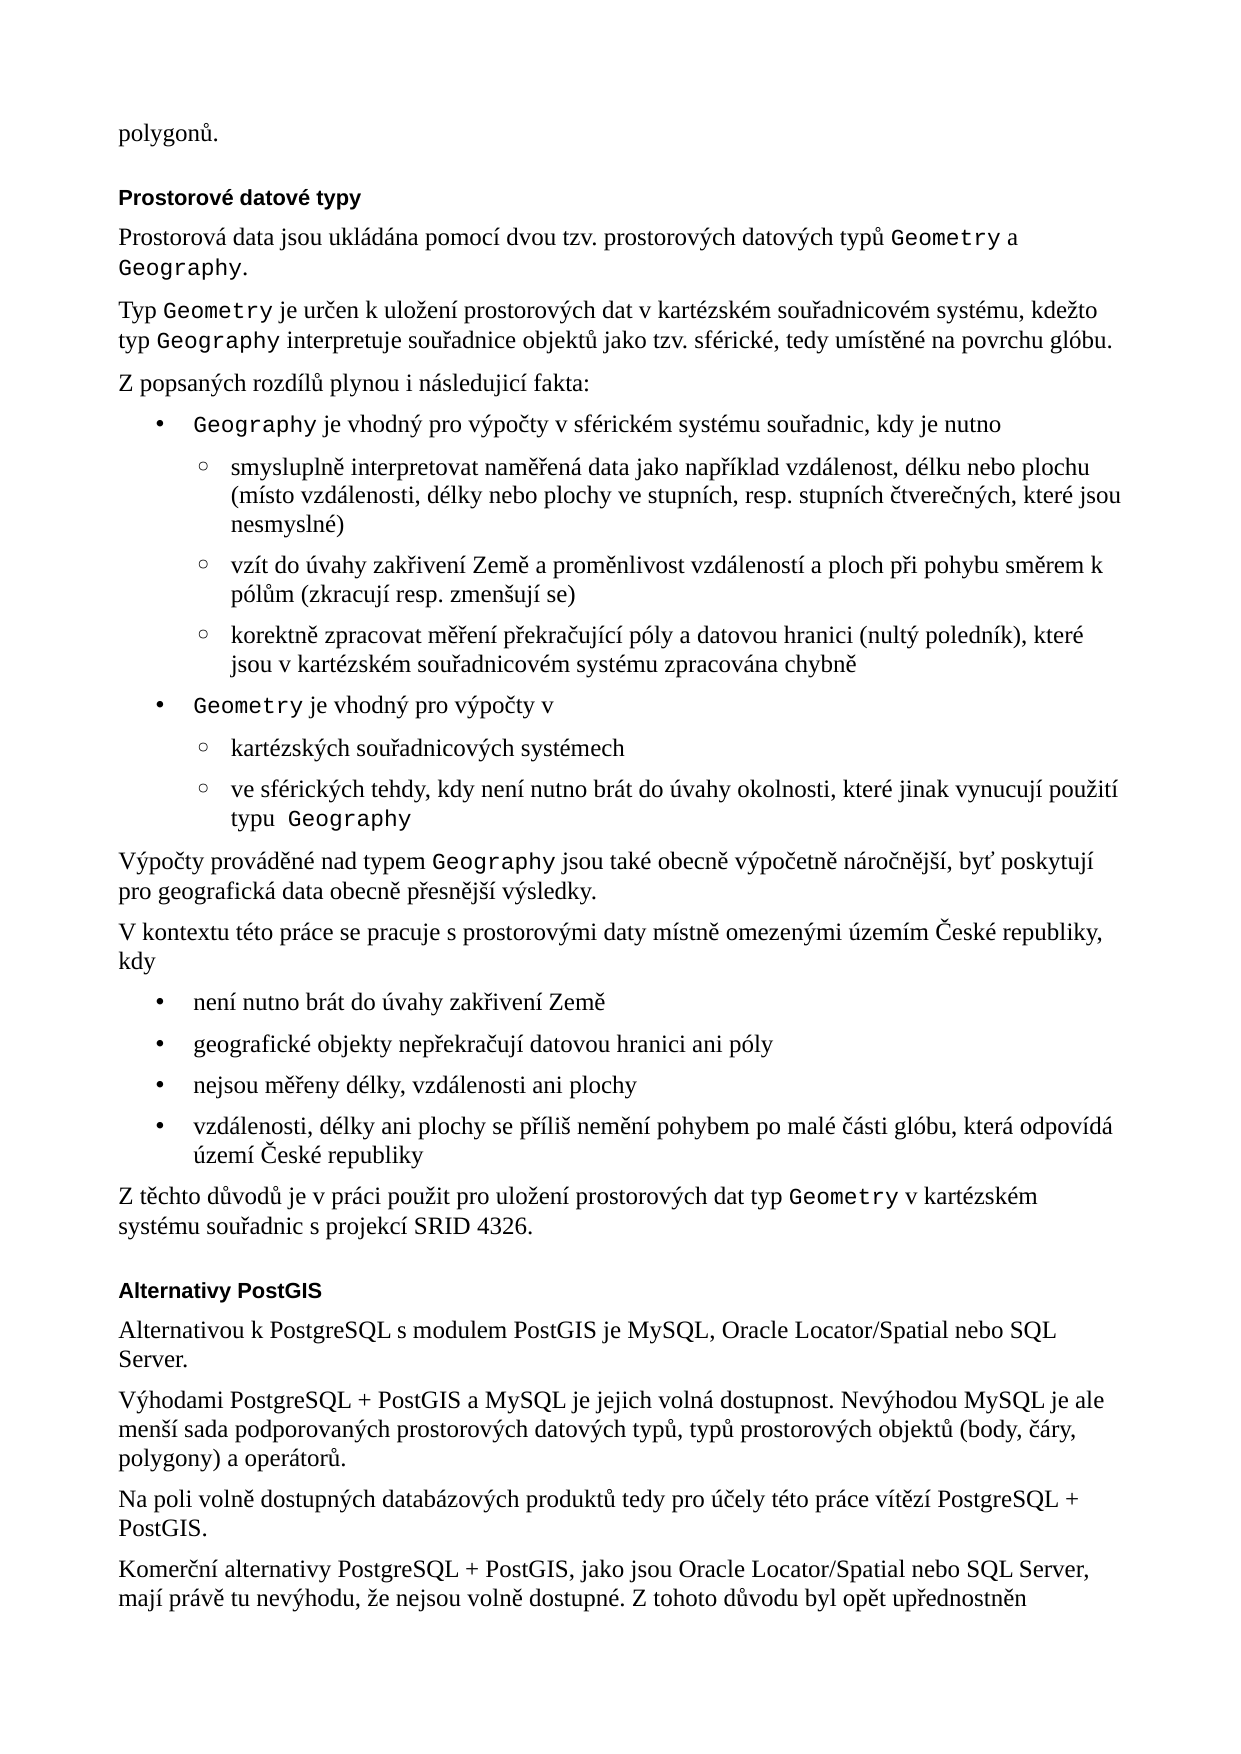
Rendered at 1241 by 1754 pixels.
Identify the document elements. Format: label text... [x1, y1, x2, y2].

text Komerční alternativy PostgreSQL + PostGIS, jako jsou Oracle Locator/Spatial nebo SQL Server, mají právě tu nevýhodu, že nejsou volně dostupné. Z tohoto důvodu byl opět upřednostněn [118, 1554, 1122, 1612]
subtitle Alternativy PostGIS [118, 1278, 1122, 1303]
list kartézských souřadnicových systémech [193, 733, 1122, 762]
list smysluplně interpretovat naměřená data jako například vzdálenost, délku nebo plochu (místo vzdálenosti, délky nebo plochy ve stupních, resp. stupních čtverečných, které jsou nesmyslné) [193, 452, 1122, 538]
list geografické objekty nepřekračují datovou hranici ani póly [156, 1029, 1122, 1057]
text V kontextu této práce se pracuje s prostorovými daty místně omezenými územím České republiky, kdy [118, 917, 1122, 975]
list Geography je vhodný pro výpočty v sférickém systému souřadnic, kdy je nutno [156, 409, 1122, 439]
text Výpočty prováděné nad typem Geography jsou také obecně výpočetně náročnější, byť poskytují pro geografická data obecně přesnější výsledky. [118, 846, 1122, 905]
text Prostorová data jsou ukládána pomocí dvou tzv. prostorových datových typů Geometry a Geography. [118, 222, 1122, 282]
text Výhodami PostgreSQL + PostGIS a MySQL je jejich volná dostupnost. Nevýhodou MySQL je ale menší sada podporovaných prostorových datových typů, typů prostorových objektů (body, čáry, polygony) a operátorů. [118, 1385, 1122, 1472]
list Geometry je vhodný pro výpočty v [156, 691, 1122, 721]
text Na poli volně dostupných databázových produktů tedy pro účely této práce vítězí PostgreSQL + PostGIS. [118, 1484, 1122, 1542]
list nejsou měřeny délky, vzdálenosti ani plochy [156, 1070, 1122, 1099]
text Typ Geometry je určen k uložení prostorových dat v kartézském souřadnicovém systému, kdežto typ Geography interpretuje souřadnice objektů jako tzv. sférické, tedy umístěné na povrchu glóbu. [118, 295, 1122, 355]
list korektně zpracovat měření překračující póly a datovou hranici (nultý poledník), které jsou v kartézském souřadnicovém systému zpracována chybně [193, 621, 1122, 678]
text Z popsaných rozdílů plynou i následujicí fakta: [118, 368, 1122, 397]
text Alternativou k PostgreSQL s modulem PostGIS je MySQL, Oracle Locator/Spatial nebo SQL Server. [118, 1315, 1122, 1373]
subtitle Prostorové datové typy [118, 184, 1122, 209]
list vzít do úvahy zakřivení Země a proměnlivost vzdáleností a ploch při pohybu směrem k pólům (zkracují resp. zmenšují se) [193, 551, 1122, 608]
list není nutno brát do úvahy zakřivení Země [156, 987, 1122, 1016]
text polygonů. [118, 118, 1122, 147]
text Z těchto důvodů je v práci použit pro uložení prostorových dat typ Geometry v kartézském systému souřadnic s projekcí SRID 4326. [118, 1181, 1122, 1240]
list vzdálenosti, délky ani plochy se příliš nemění pohybem po malé části glóbu, která odpovídá území České republiky [156, 1111, 1122, 1169]
list ve sférických tehdy, kdy není nutno brát do úvahy okolnosti, které jinak vynucují použití typu Geography [193, 774, 1122, 833]
